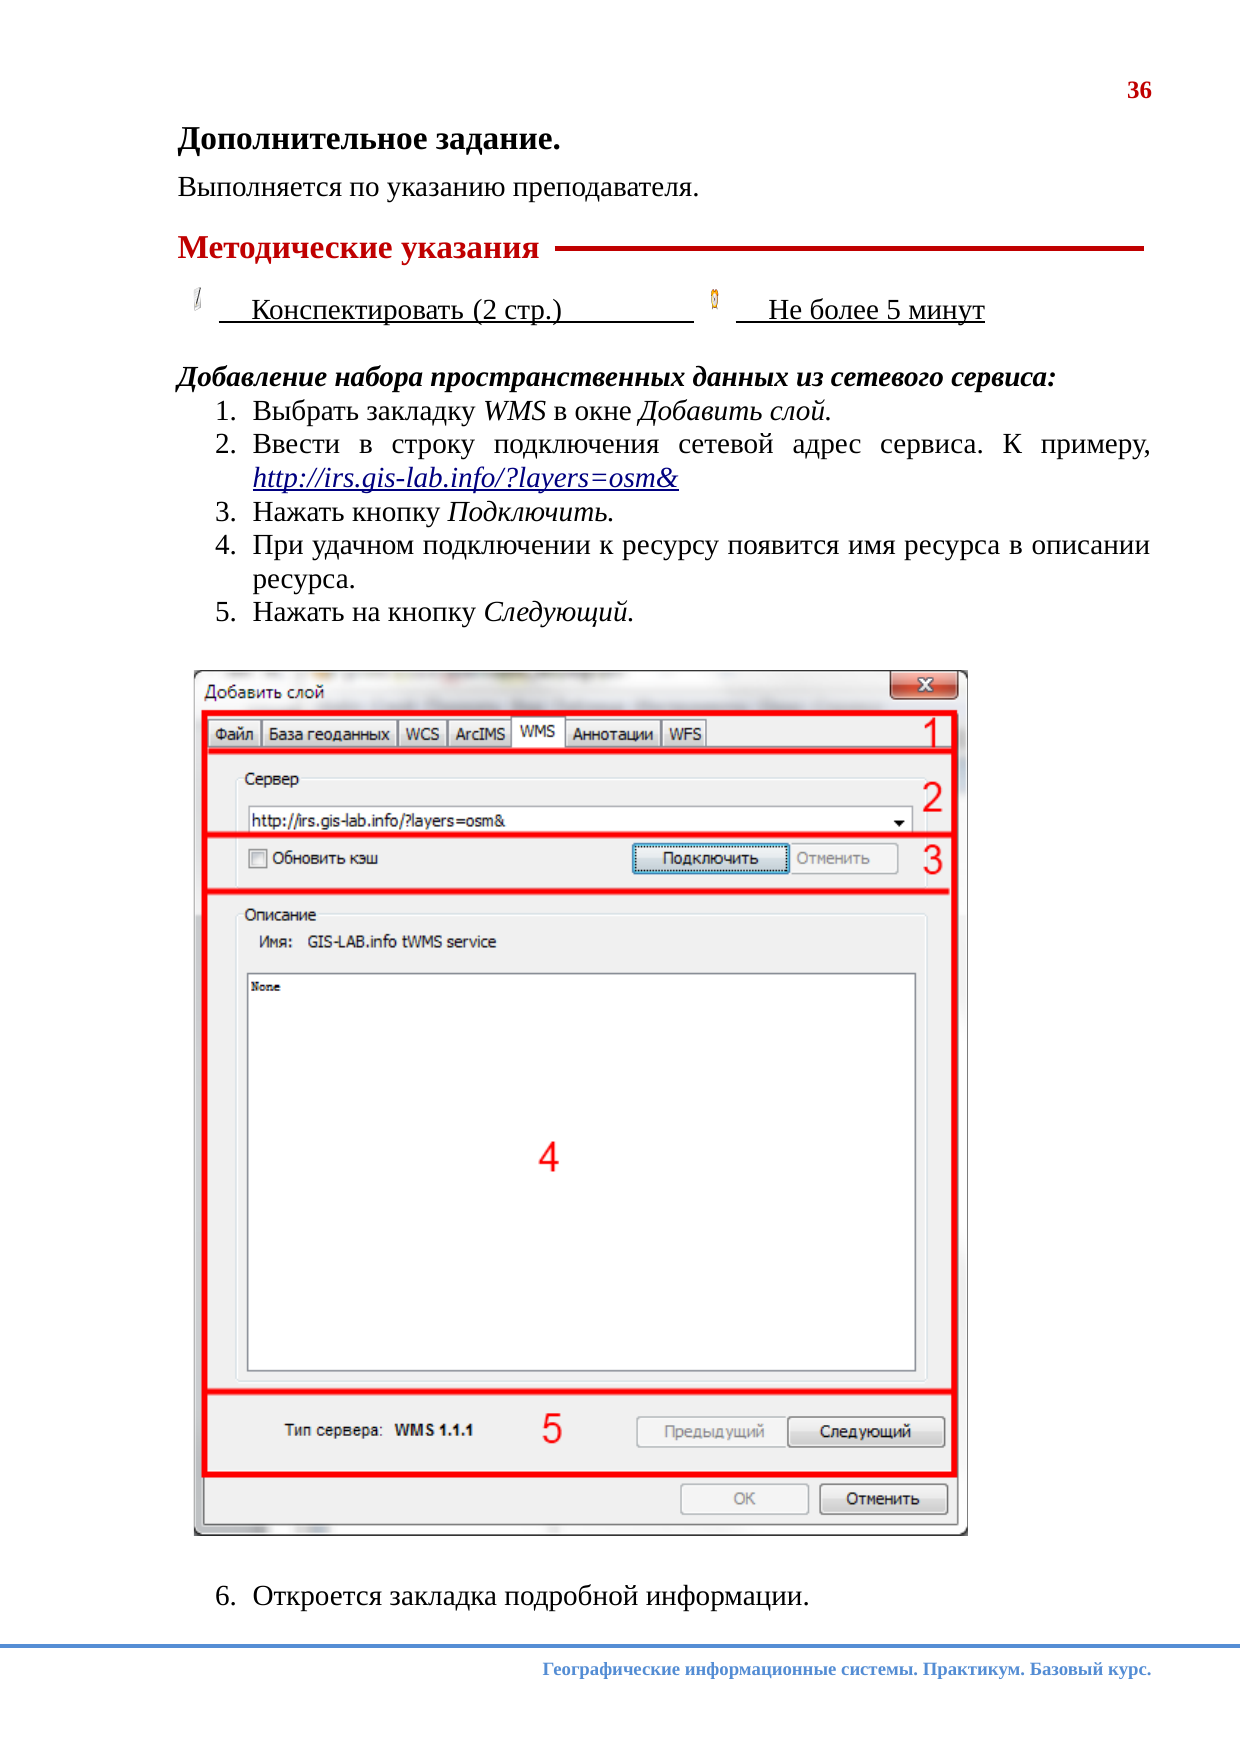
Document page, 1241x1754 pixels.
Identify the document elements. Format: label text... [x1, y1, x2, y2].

list Нажать кнопку Подключить. [215, 494, 1152, 527]
list Ввести в строку подключения сетевой адрес сервиса. К примеру, http://irs.gis-lab.info/?layers=osm& [215, 427, 1152, 494]
text Выполняется по указанию преподавателя. [177, 169, 1152, 202]
text Методические указания [177, 227, 1152, 266]
list Нажать на кнопку Следующий. [215, 594, 1152, 628]
picture [193, 670, 968, 1536]
picture [710, 287, 719, 311]
text Конспектировать (2 стр.) Не более 5 минут [177, 278, 1152, 326]
picture [193, 287, 202, 311]
list При удачном подключении к ресурсу появится имя ресурса в описании ресурса. [215, 527, 1152, 594]
text Добавление набора пространственных данных из сетевого сервиса: [177, 359, 1152, 393]
text Дополнительное задание. [177, 118, 1152, 156]
list Откроется закладка подробной информации. [215, 1578, 1152, 1612]
list Выбрать закладку WMS в окне Добавить слой. [215, 393, 1152, 427]
